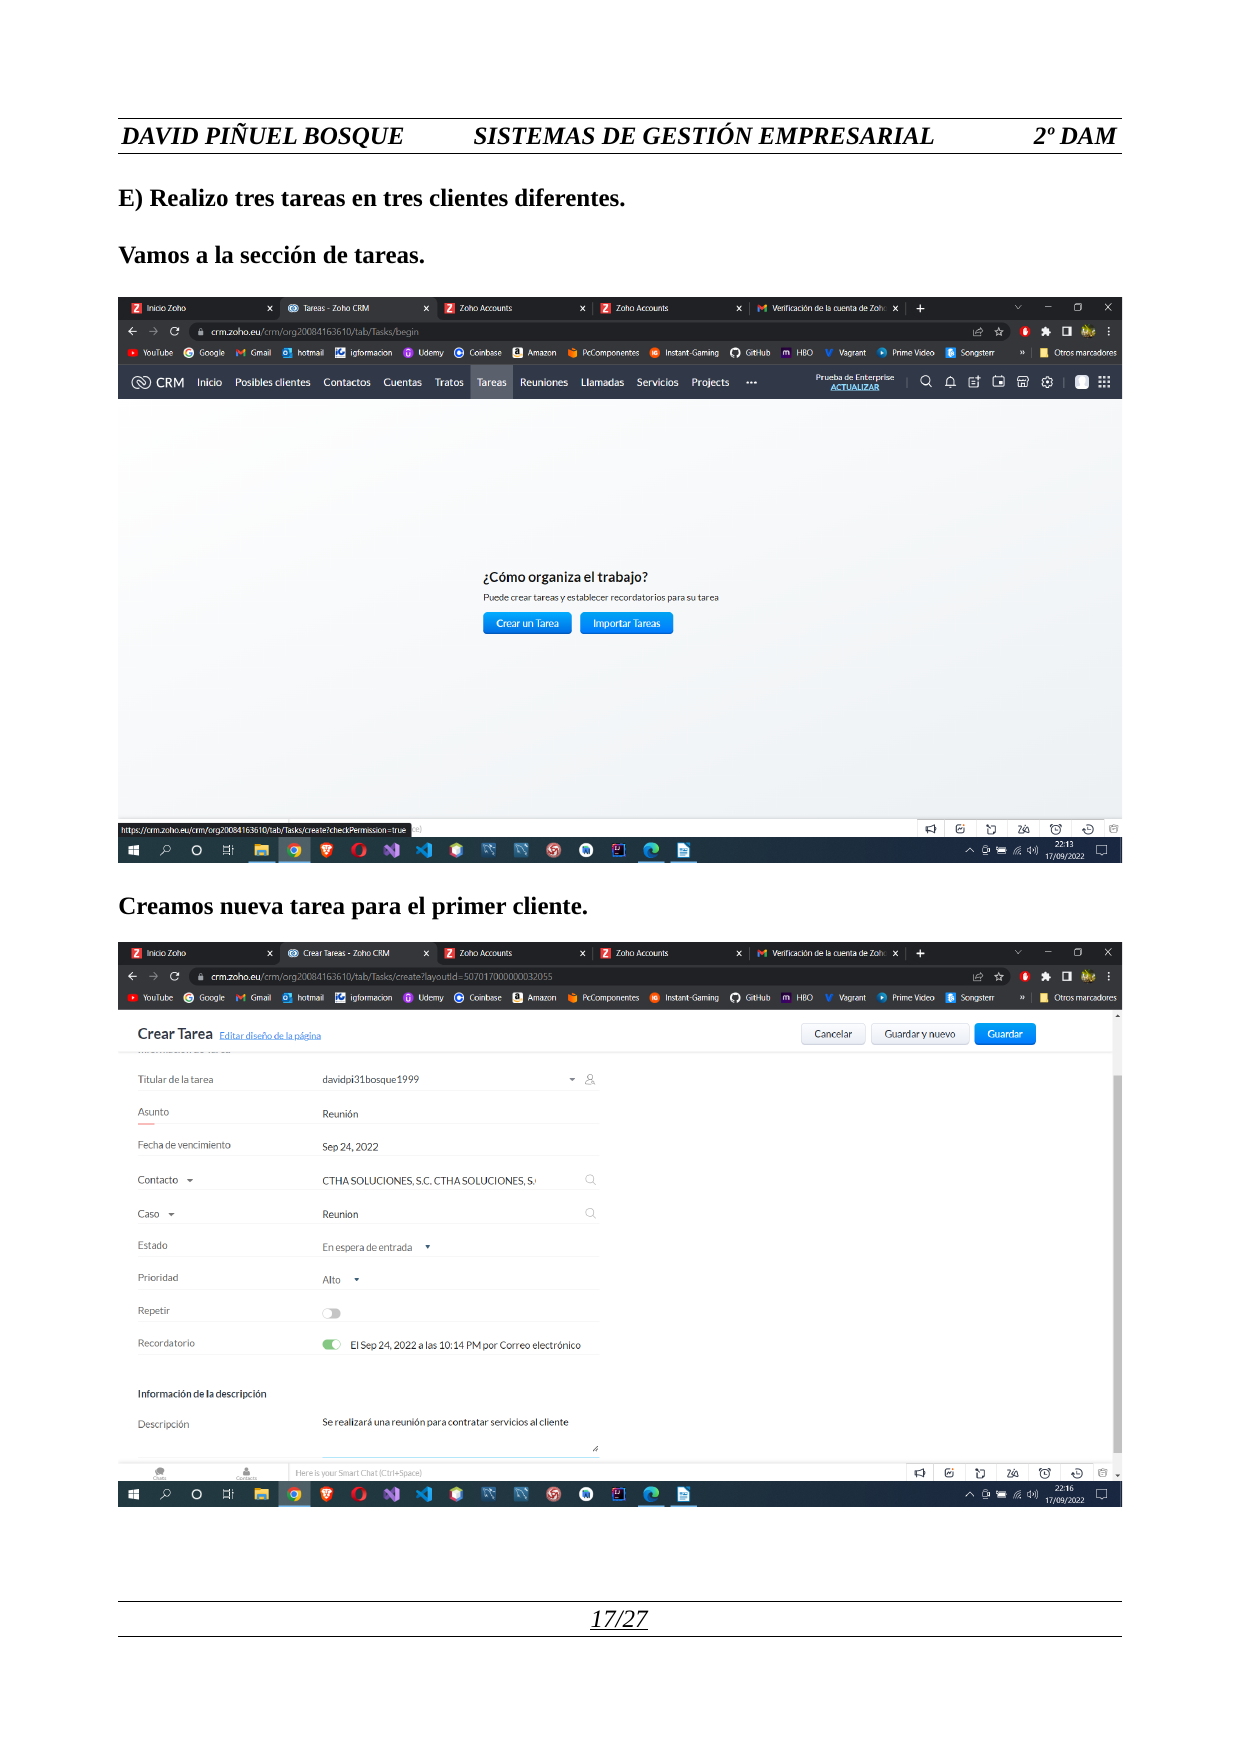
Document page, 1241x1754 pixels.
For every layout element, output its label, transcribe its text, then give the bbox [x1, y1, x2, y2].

picture [118, 297, 1123, 863]
text E) Realizo tres tareas en tres clientes diferentes. [118, 183, 1122, 211]
picture [118, 942, 1123, 1507]
text Vamos a la sección de tareas. [118, 240, 1122, 269]
text Creamos nueva tarea para el primer cliente. [118, 891, 1122, 920]
